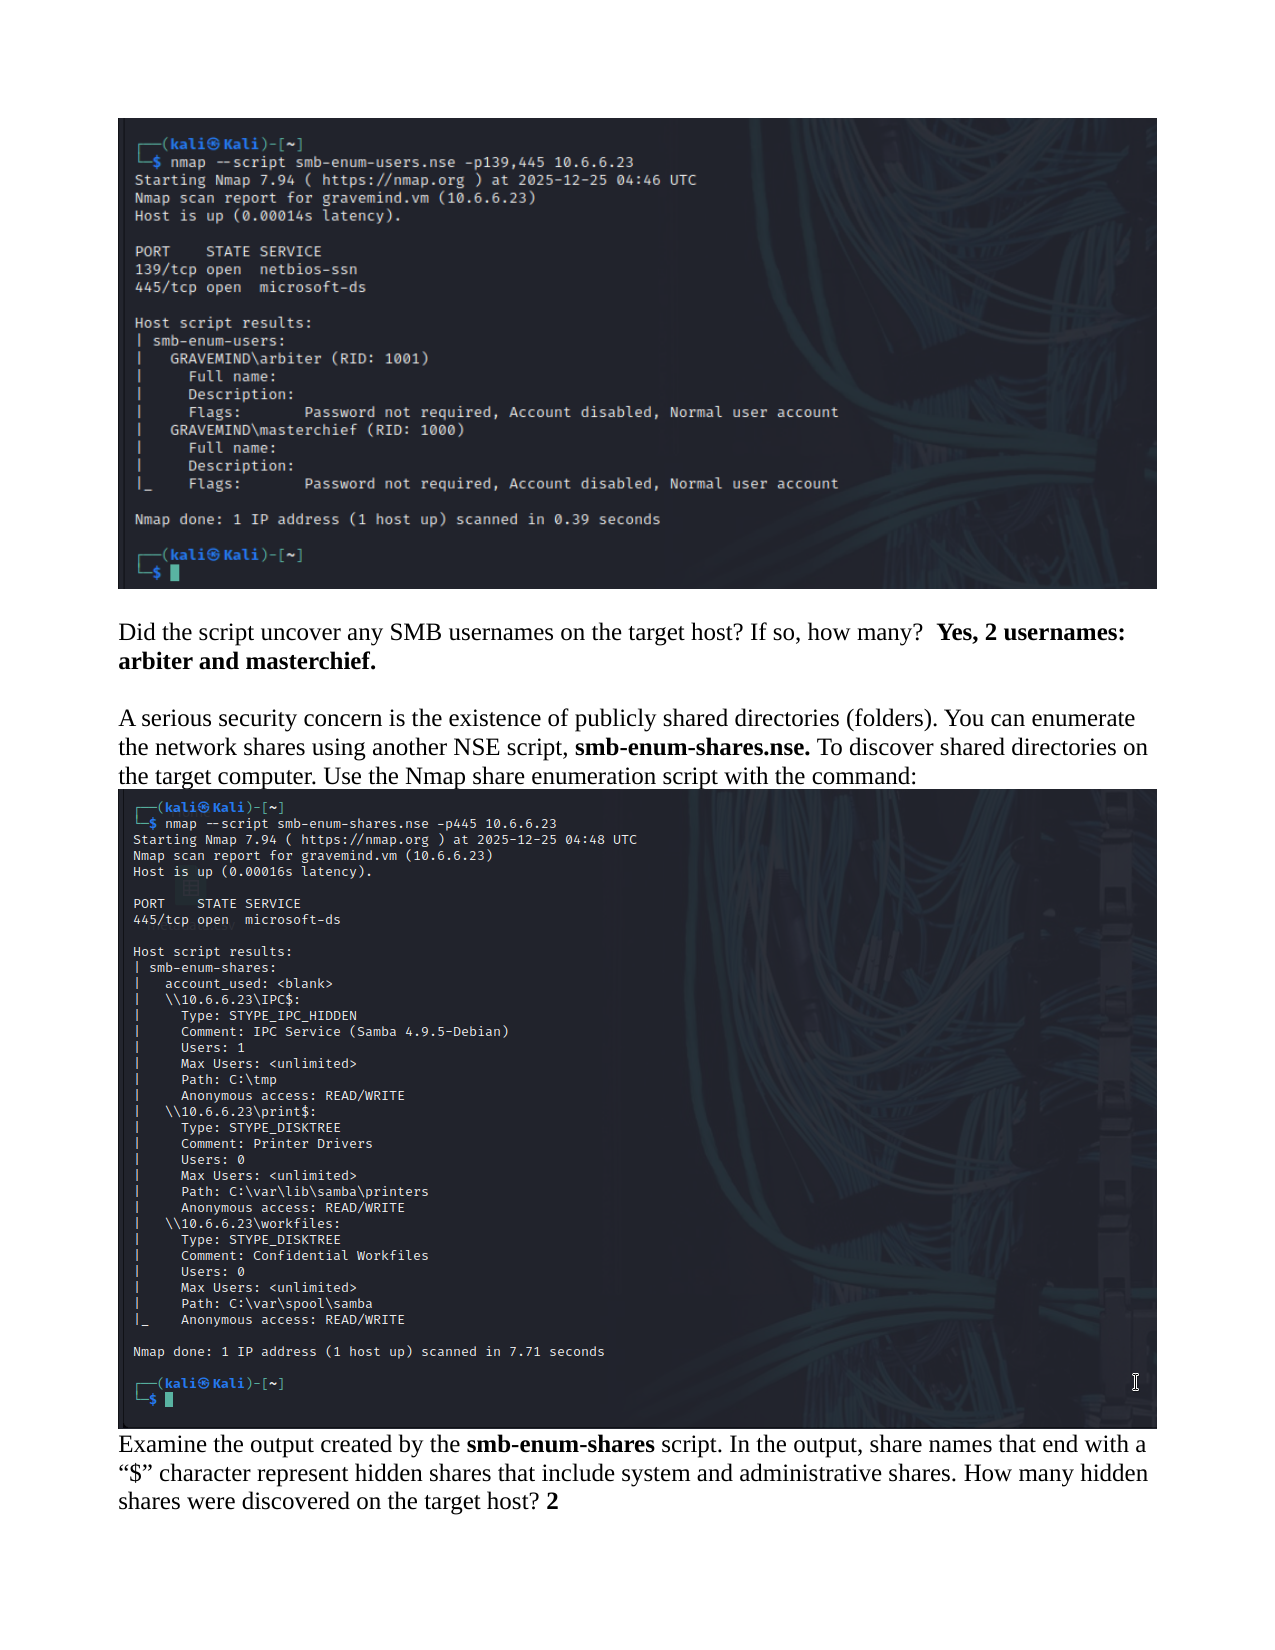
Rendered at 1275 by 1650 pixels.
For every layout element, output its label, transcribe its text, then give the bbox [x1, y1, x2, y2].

picture [118, 789, 1157, 1429]
text Examine the output created by the smb-enum-shares script. In the output, share names that end with a “$” character represent hidden shares that include system and administrative shares. How many hidden shares were discovered on the target host? 2 [118, 1429, 1157, 1515]
text Did the script uncover any SMB usernames on the target host? If so, how many? Yes, 2 usernames: arbiter and masterchief. [118, 617, 1157, 675]
picture [118, 118, 1157, 589]
text A serious security concern is the existence of publicly shared directories (folders). You can enumerate the network shares using another NSE script, smb-enum-shares.nse. To discover shared directories on the target computer. Use the Nmap share enumeration script with the command: [118, 703, 1157, 789]
